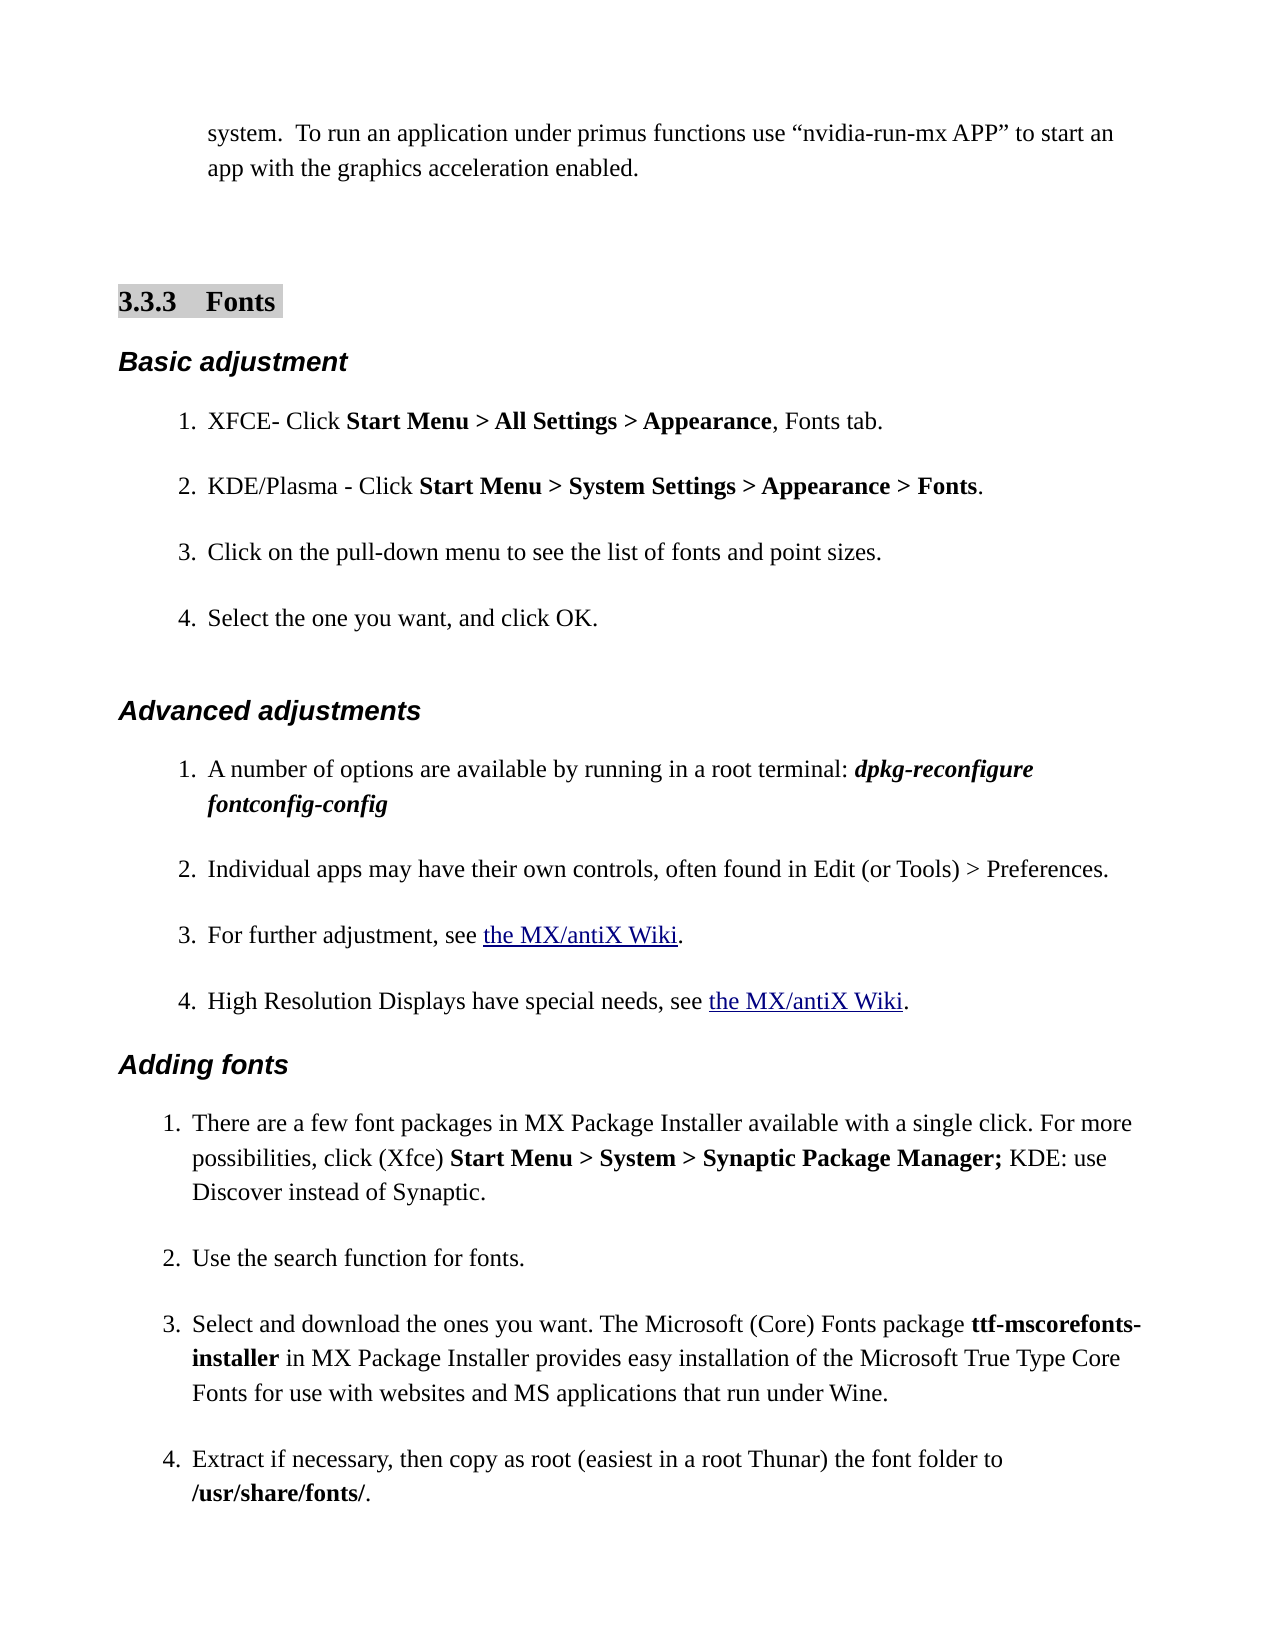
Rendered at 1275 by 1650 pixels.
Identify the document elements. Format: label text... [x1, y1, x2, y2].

subtitle Advanced adjustments [118, 694, 1157, 726]
list Select the one you want, and click OK. [178, 603, 1141, 632]
subtitle Basic adjustment [118, 346, 1157, 378]
list Click on the pull-down menu to see the list of fonts and point sizes. [178, 537, 1141, 566]
list High Resolution Displays have special needs, see the MX/antiX Wiki. [178, 986, 1141, 1015]
list There are a few font packages in MX Package Installer available with a single click. For more possibilities, click (Xfce) Start Menu > System > Synaptic Package Manager; KDE: use Discover instead of Synaptic. [162, 1108, 1142, 1206]
subtitle Adding fonts [118, 1048, 1157, 1080]
list Use the search function for fonts. [162, 1243, 1142, 1272]
list A number of options are available by running in a root terminal: dpkg-reconfigure fontconfig-config [178, 754, 1141, 817]
list Extract if necessary, then copy as root (easiest in a root Thunar) the font folder to /usr/share/fonts/. [162, 1444, 1142, 1507]
list For further adjustment, see the MX/antiX Wiki. [178, 920, 1141, 949]
subtitle 3.3.3 Fonts [283, 284, 1138, 318]
list KDE/Plasma - Click Start Menu > System Settings > Appearance > Fonts. [178, 471, 1141, 500]
list system. To run an application under primus functions use “nvidia-run-mx APP” to start an app with the graphics acceleration enabled. [178, 118, 1141, 181]
list Select and download the ones you want. The Microsoft (Core) Fonts package ttf-mscorefonts-installer in MX Package Installer provides easy installation of the Microsoft True Type Core Fonts for use with websites and MS applications that run under Wine. [162, 1309, 1142, 1407]
list Individual apps may have their own controls, often found in Edit (or Tools) > Preferences. [178, 854, 1141, 883]
list XFCE- Click Start Menu > All Settings > Appearance, Fonts tab. [178, 406, 1141, 434]
